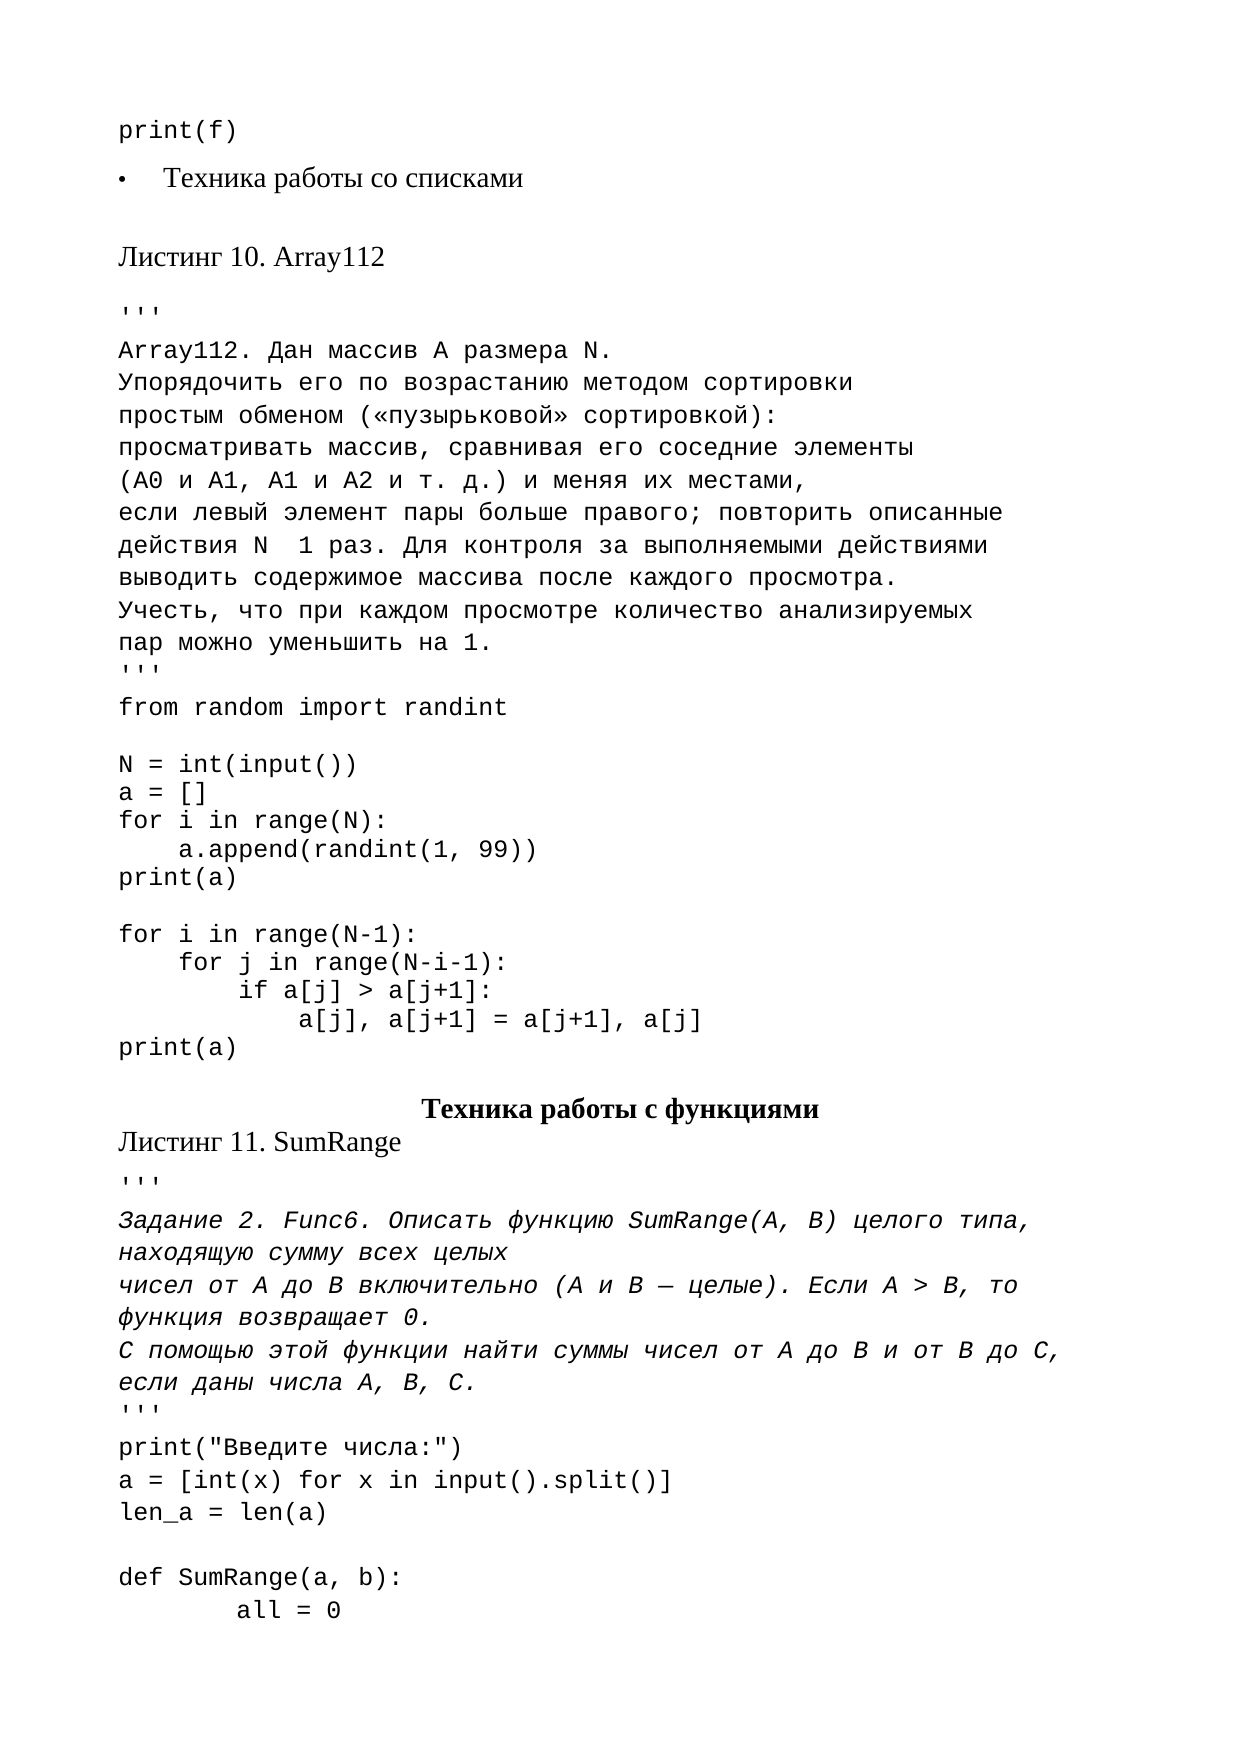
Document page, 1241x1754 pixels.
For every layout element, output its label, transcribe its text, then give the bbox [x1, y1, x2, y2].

text действия N 1 раз. Для контроля за выполняемыми действиями [118, 532, 1122, 561]
text Задание 2. Func6. Описать функцию SumRange(A, B) целого типа, находящую сумму всех целых чисел от A до B включительно (A и B — целые). Если A > B, то функция возвращает 0. С помощью этой функции найти суммы чисел от A до B и от B до C, если даны числа A, B, C. [118, 1207, 1122, 1398]
text Упорядочить его по возрастанию методом сортировки [118, 370, 1122, 398]
text from random import randint N = int(input()) a = [] for i in range(N): a.append(randint(1, 99)) print(a) for i in range(N-1): for j in range(N-i-1): if a[j] > a[j+1]: a[j], a[j+1] = a[j+1], a[j] print(a) [118, 695, 1122, 1063]
text ''' [118, 305, 1122, 333]
text выводить содержимое массива после каждого просмотра. [118, 565, 1122, 593]
text ''' [118, 662, 1122, 691]
text Техника работы с функциями [118, 1091, 1122, 1124]
text (A0 и A1, A1 и A2 и т. д.) и меняя их местами, [118, 467, 1122, 496]
text print("Введите числа:") a = [int(x) for x in input().split()] len_a = len(a) def SumRange(a, b): all = 0 [118, 1435, 1122, 1626]
list Техника работы со списками [118, 161, 1122, 194]
text Листинг 11. SumRange [118, 1124, 1122, 1158]
text print(f) [118, 118, 1122, 146]
text если левый элемент пары больше правого; повторить описанные [118, 500, 1122, 528]
text Листинг 10. Array112 [118, 239, 1122, 272]
text простым обменом («пузырьковой» сортировкой): [118, 402, 1122, 431]
text Учесть, что при каждом просмотре количество анализируемых [118, 597, 1122, 626]
text просматривать массив, сравнивая его соседние элементы [118, 435, 1122, 463]
text Array112. Дан массив A размера N. [118, 337, 1122, 366]
text ''' [118, 1402, 1122, 1431]
text пар можно уменьшить на 1. [118, 630, 1122, 658]
text ''' [118, 1175, 1122, 1203]
